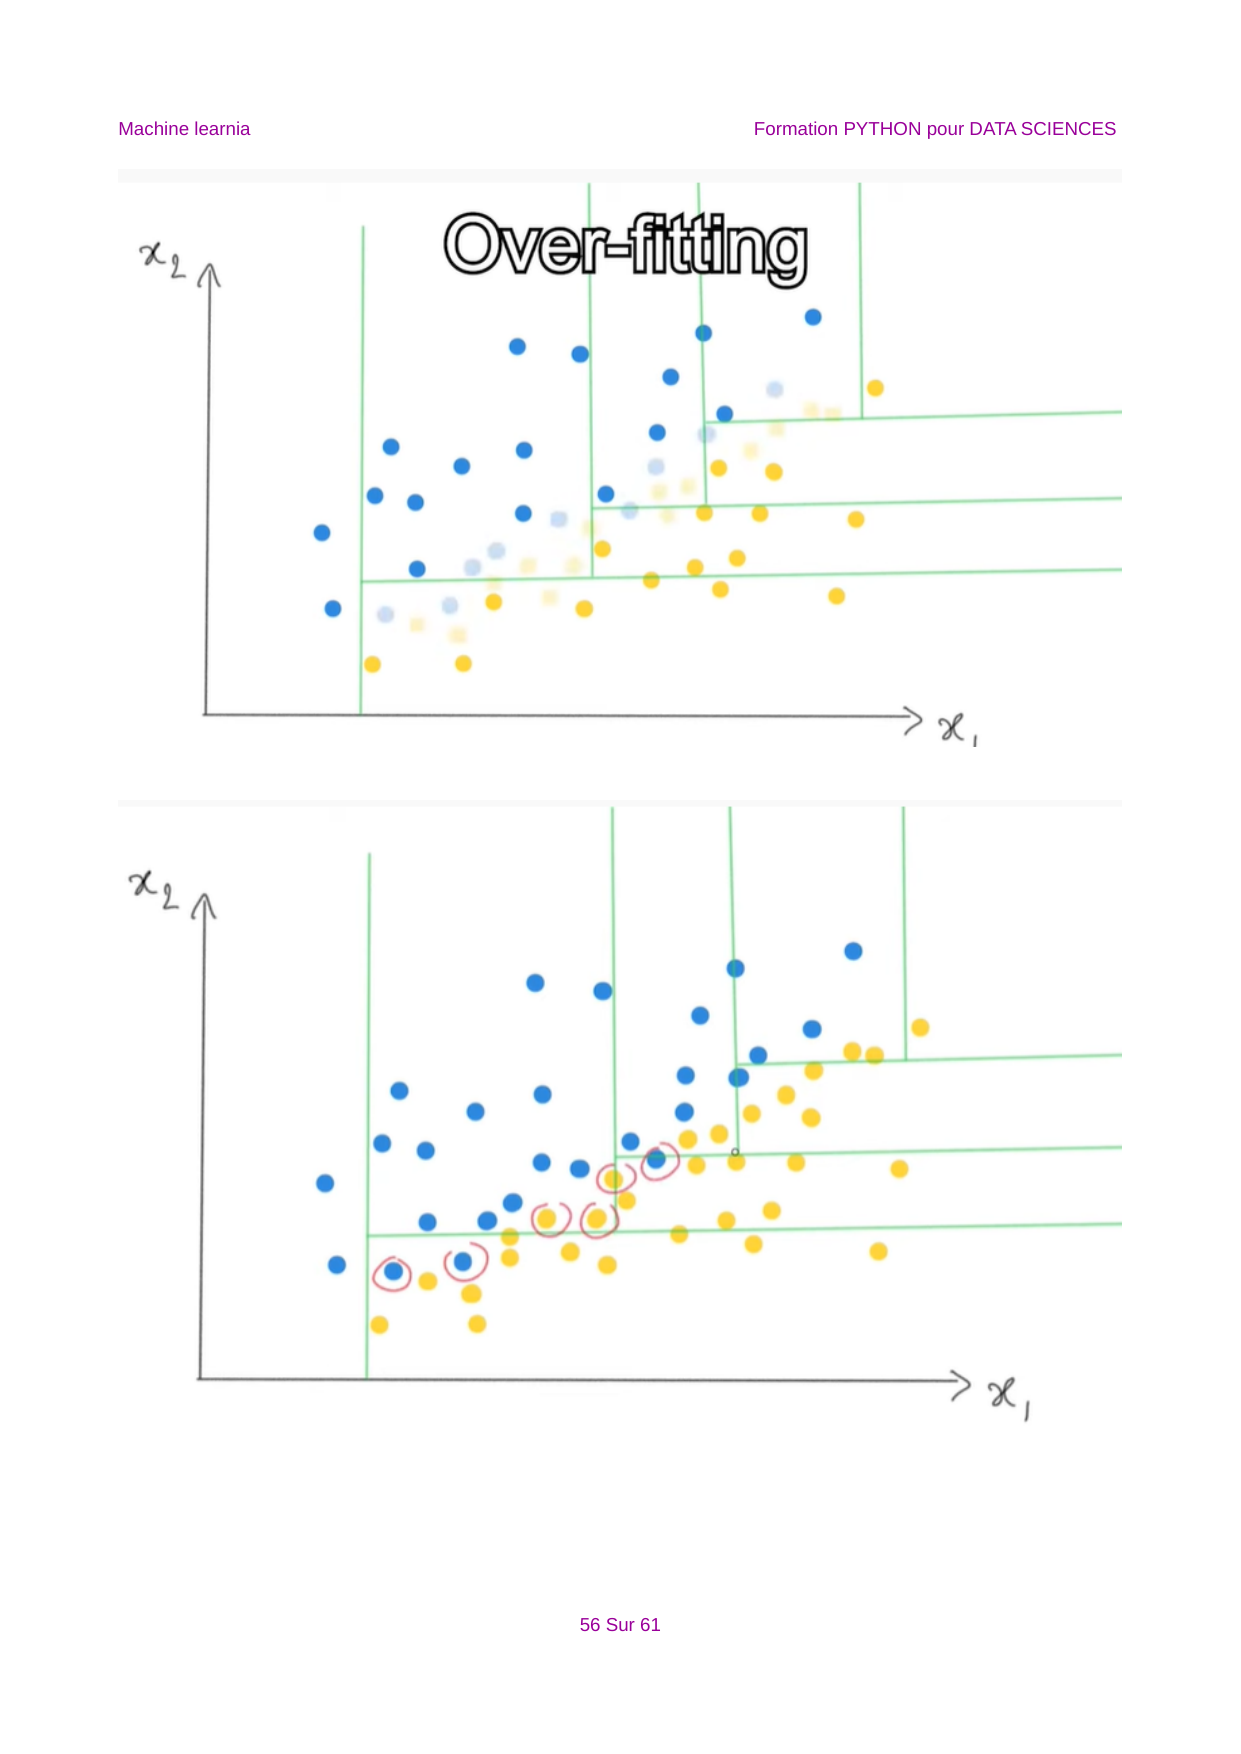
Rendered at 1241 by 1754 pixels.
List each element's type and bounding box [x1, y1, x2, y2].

picture [118, 800, 1122, 1426]
picture [118, 169, 1122, 747]
